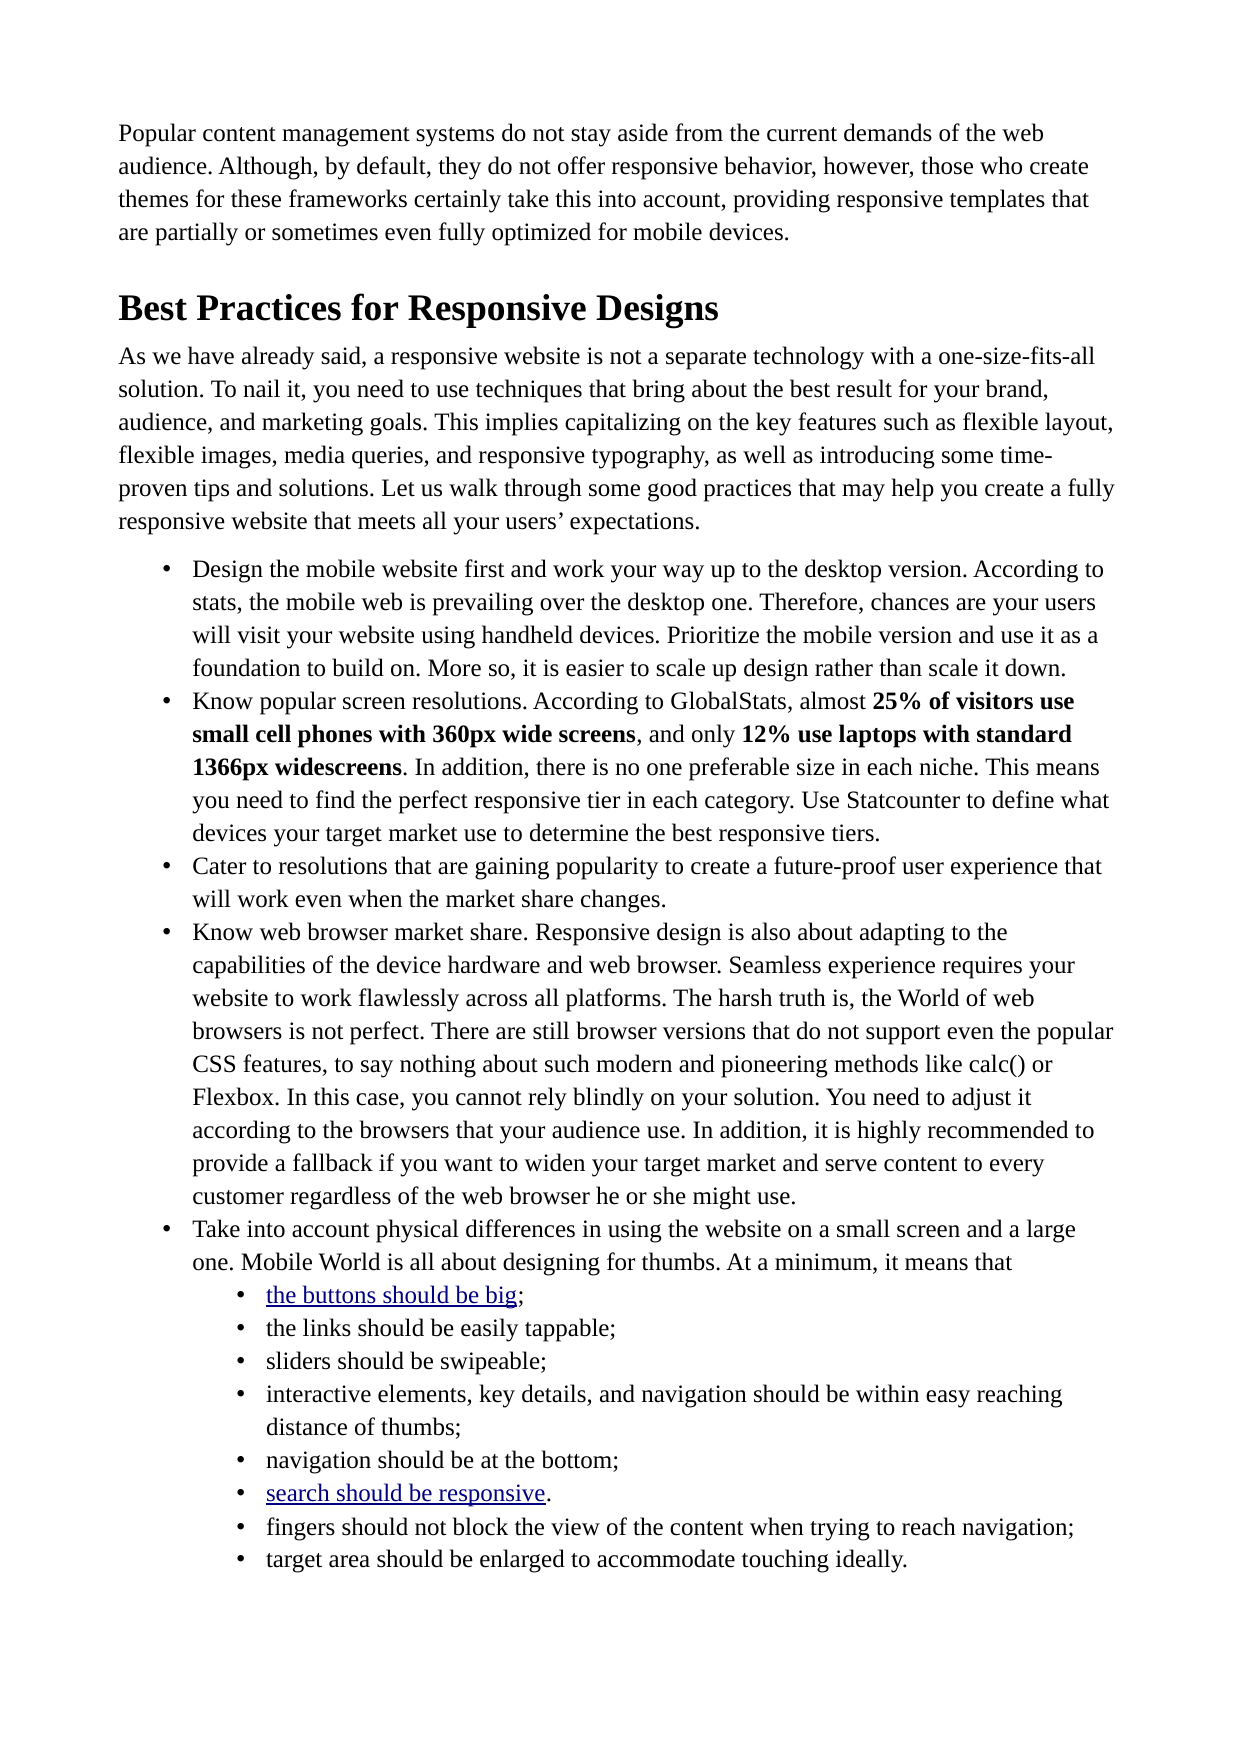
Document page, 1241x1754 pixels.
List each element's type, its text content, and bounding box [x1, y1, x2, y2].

text Popular content management systems do not stay aside from the current demands of the web audience. Although, by default, they do not offer responsive behavior, however, those who create themes for these frameworks certainly take this into account, providing responsive templates that are partially or sometimes even fully optimized for mobile devices. [118, 118, 1122, 246]
list interactive elements, key details, and navigation should be within easy reaching distance of thumbs; [236, 1379, 1122, 1441]
text As we have already said, a responsive website is not a separate technology with a one-size-fits-all solution. To nail it, you need to use techniques that bring about the best result for your brand, audience, and marketing goals. This implies capitalizing on the key features such as flexible layout, flexible images, media queries, and responsive typography, as well as introducing some time-proven tips and solutions. Let us walk through some good practices that may help you create a fully responsive website that meets all your users’ expectations. [118, 341, 1122, 535]
list fingers should not block the view of the content when trying to reach navigation; [236, 1512, 1122, 1540]
list Know web browser market share. Responsive design is also about adapting to the capabilities of the device hardware and web browser. Seamless experience requires your website to work flawlessly across all platforms. The harsh truth is, the World of web browsers is not perfect. There are still browser versions that do not support even the popular CSS features, to say nothing about such modern and pioneering methods like calc() or Flexbox. In this case, you cannot rely blindly on your solution. You need to adjust it according to the browsers that your audience use. In addition, it is highly recommended to provide a fallback if you want to widen your target market and serve content to every customer regardless of the web browser he or she might use. [162, 917, 1122, 1210]
list navigation should be at the bottom; [236, 1446, 1122, 1474]
list sliders should be swipeable; [236, 1346, 1122, 1375]
list search should be responsive. [236, 1478, 1122, 1507]
list the buttons should be big; [236, 1280, 1122, 1309]
list target area should be enlarged to accommodate touching ideally. [236, 1544, 1122, 1573]
list Know popular screen resolutions. According to GlobalStats, almost 25% of visitors use small cell phones with 360px wide screens, and only 12% use laptops with standard 1366px widescreens. In addition, there is no one preferable size in each niche. This means you need to find the perfect responsive tier in each category. Use Statcounter to define what devices your target market use to determine the best responsive tiers. [162, 686, 1122, 847]
list the links should be easily tappable; [236, 1313, 1122, 1342]
list Cater to resolutions that are gaining popularity to create a future-proof user experience that will work even when the market share changes. [162, 851, 1122, 913]
list Design the mobile website first and work your way up to the desktop version. According to stats, the mobile web is prevailing over the desktop one. Therefore, chances are your users will visit your website using handheld devices. Prioritize the mobile version and use it as a foundation to build on. More so, it is easier to scale up design rather than scale it down. [162, 554, 1122, 682]
subtitle Best Practices for Responsive Designs [118, 286, 1122, 329]
list Take into account physical differences in using the website on a small screen and a large one. Mobile World is all about designing for thumbs. At a minimum, it means that [162, 1214, 1122, 1276]
